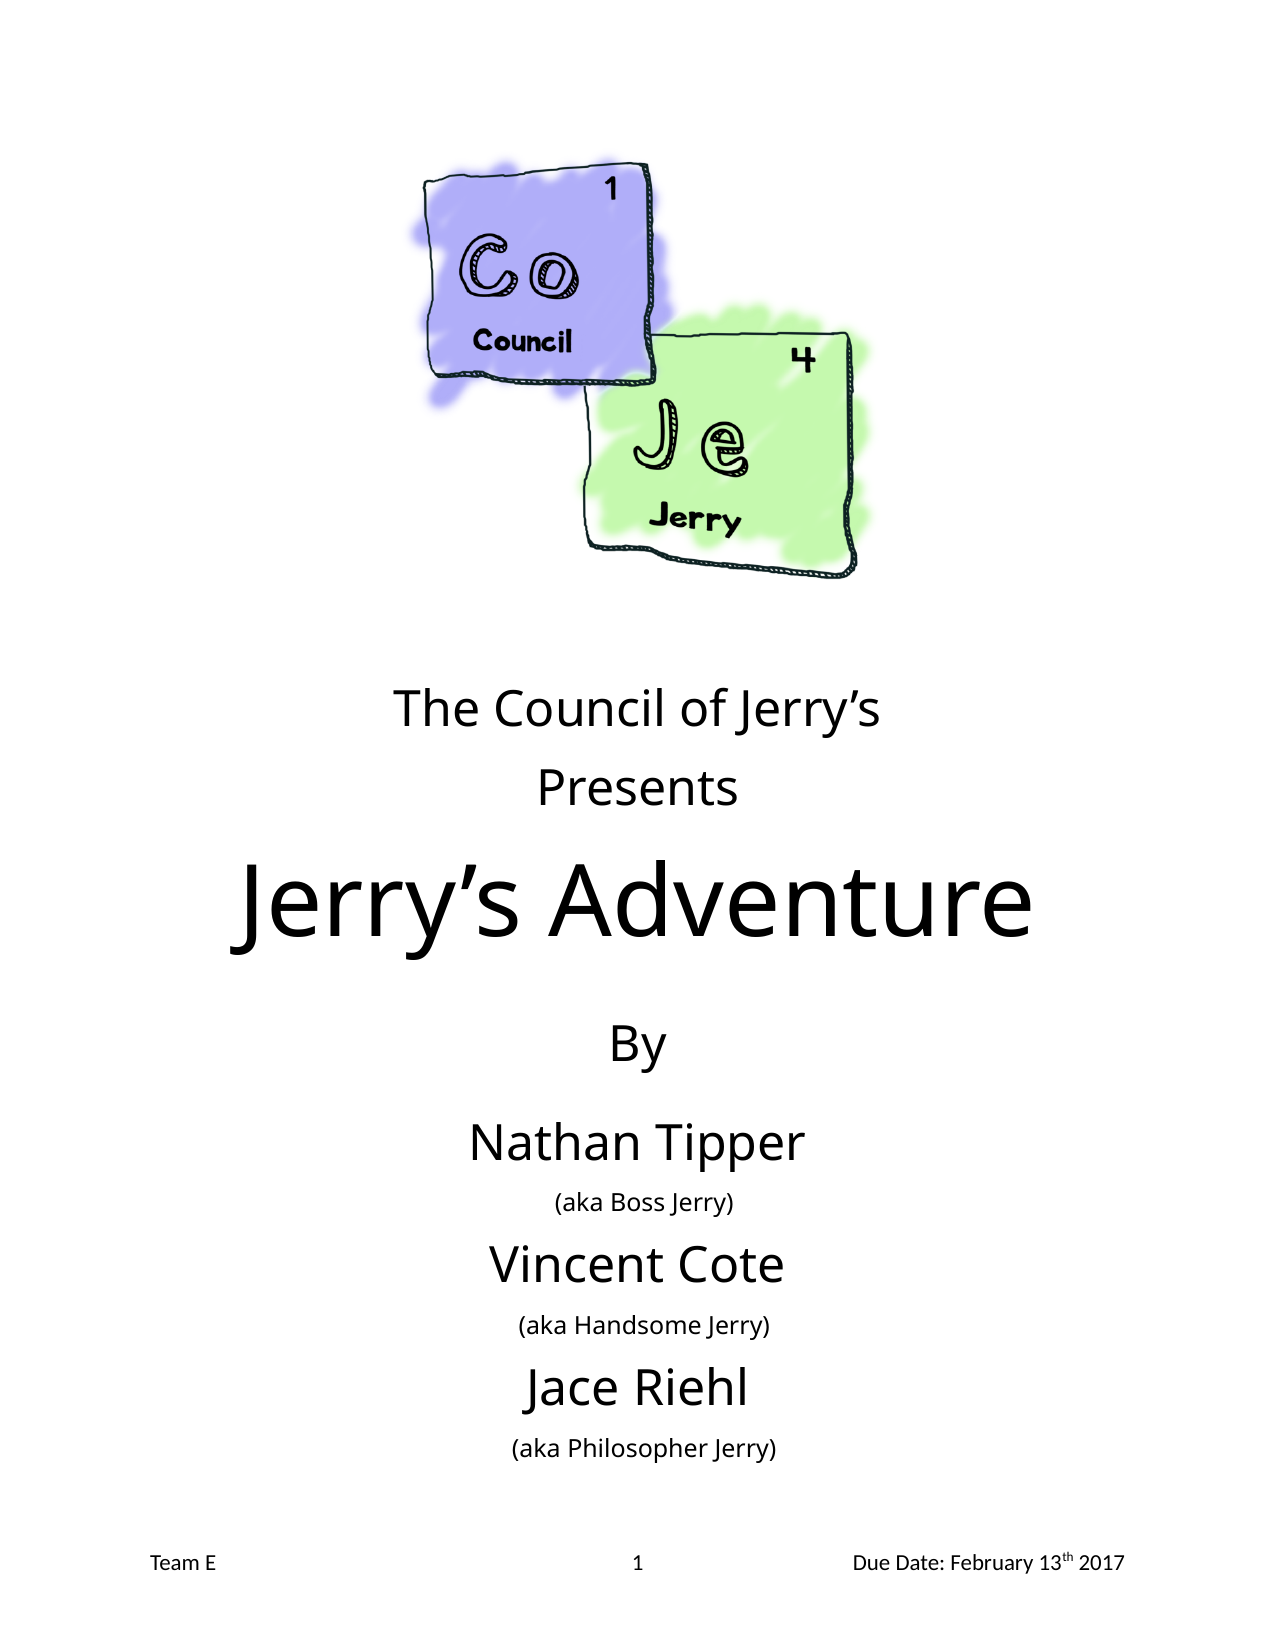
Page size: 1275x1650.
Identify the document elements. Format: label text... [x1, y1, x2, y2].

text The Council of Jerry’s [150, 673, 1125, 741]
text Presents [150, 752, 1125, 820]
text Vincent Cote [150, 1229, 1125, 1297]
picture [398, 145, 883, 582]
text Jace Riehl [150, 1352, 1125, 1420]
text By [150, 1007, 1125, 1076]
text Nathan Tipper [150, 1107, 1125, 1175]
text (aka Boss Jerry) [150, 1185, 1125, 1219]
text (aka Handsome Jerry) [150, 1308, 1125, 1342]
text Jerry’s Adventure [150, 830, 1125, 966]
text (aka Philosopher Jerry) [150, 1430, 1125, 1464]
